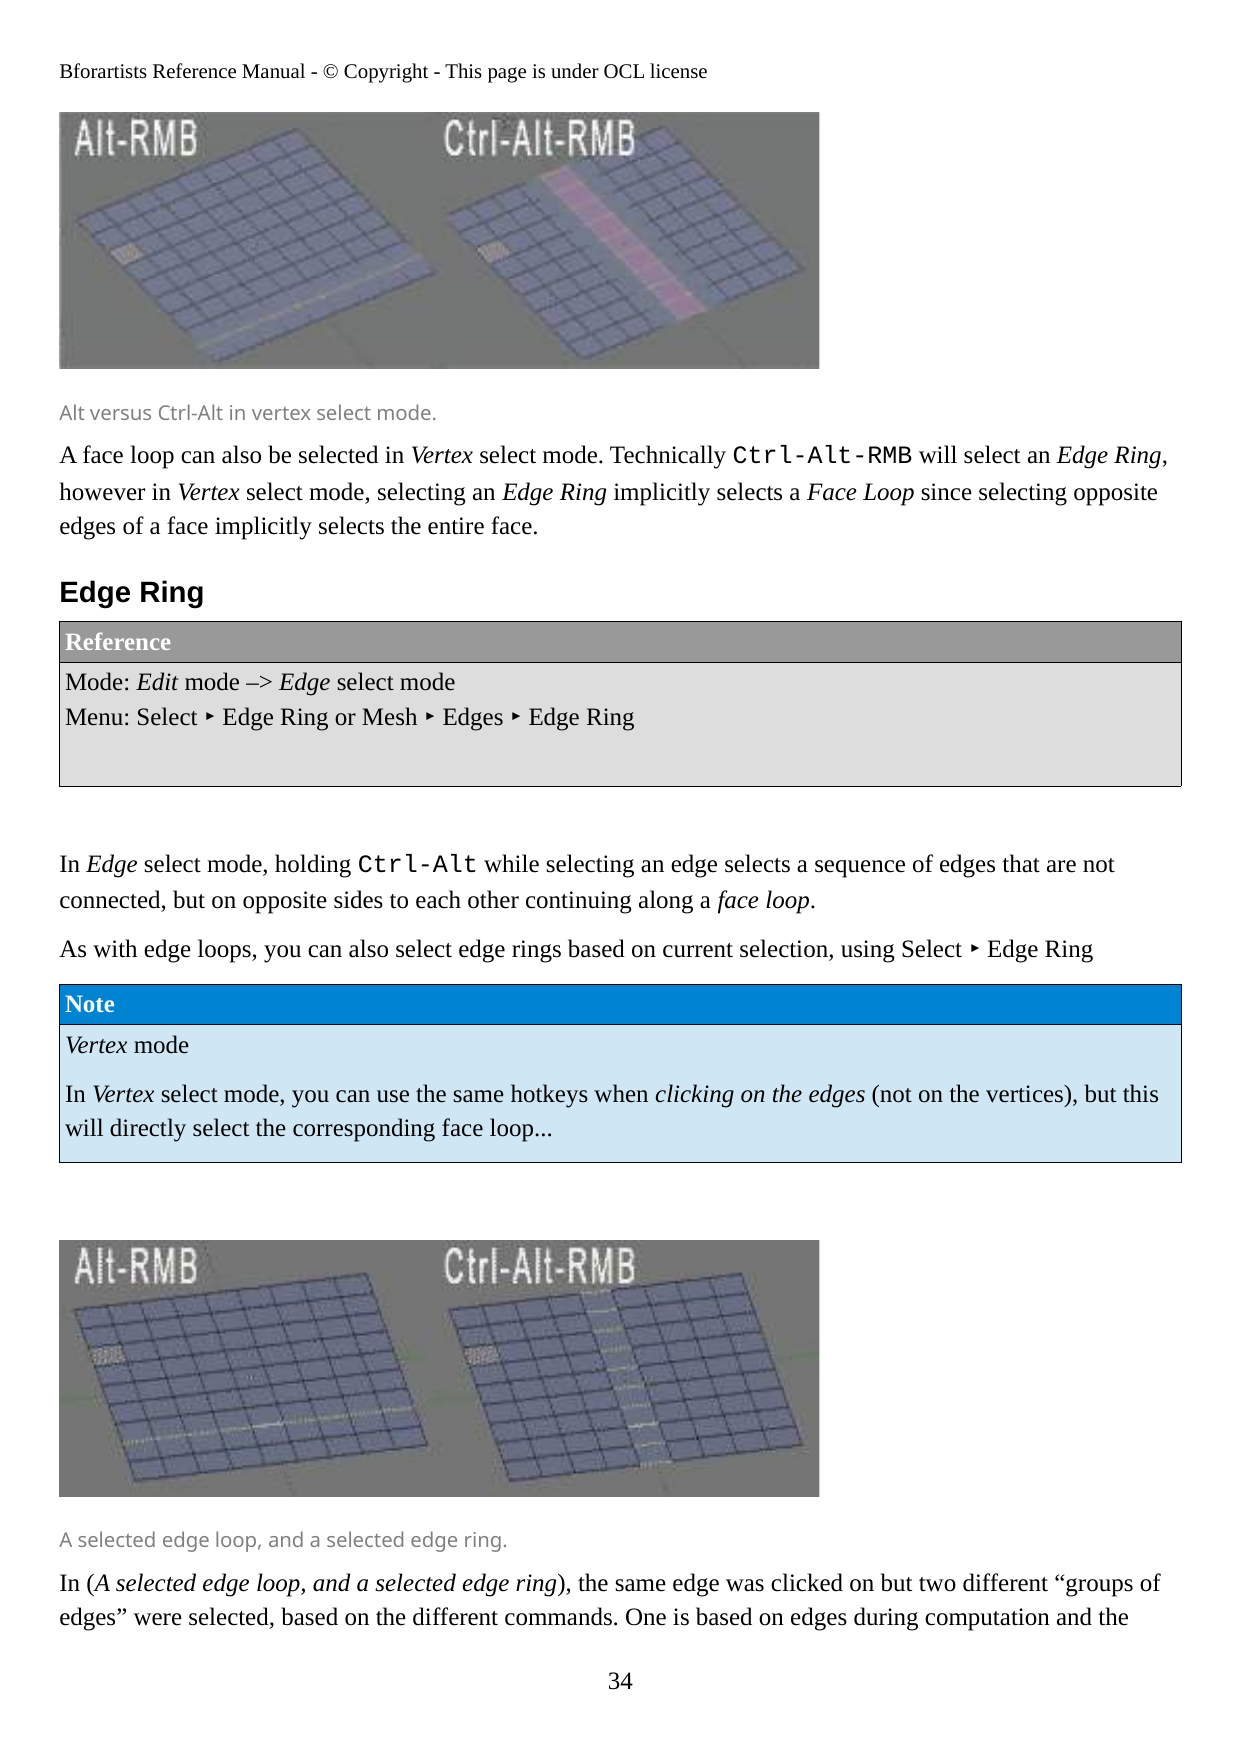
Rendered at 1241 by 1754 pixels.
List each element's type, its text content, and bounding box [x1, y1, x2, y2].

text Alt versus Ctrl-Alt in vertex select mode. [59, 394, 1181, 426]
text A selected edge loop, and a selected edge ring. [59, 1522, 1181, 1553]
picture [59, 1240, 820, 1497]
table_cell Mode: Edit mode –> Edge select mode Menu: Select ‣ Edge Ring or Mesh ‣ Edges ‣ Edge Ring [60, 663, 1181, 786]
text As with edge loops, you can also select edge rings based on current selection, using Select ‣ Edge Ring [59, 934, 1181, 963]
table_header Note [60, 985, 1181, 1024]
picture [59, 112, 820, 369]
table_header Reference [60, 622, 1181, 662]
text In (A selected edge loop, and a selected edge ring), the same edge was clicked on but two different “groups of edges” were selected, based on the different commands. One is based on edges during computation and the [59, 1568, 1181, 1631]
subtitle Edge Ring [59, 575, 1181, 609]
text A face loop can also be selected in Vertex select mode. Technically Ctrl-Alt-RMB will select an Edge Ring, however in Vertex select mode, selecting an Edge Ring implicitly selects a Face Loop since selecting opposite edges of a face implicitly selects the entire face. [59, 440, 1181, 540]
text In Edge select mode, holding Ctrl-Alt while selecting an edge selects a sequence of edges that are not connected, but on opposite sides to each other continuing along a face loop. [59, 849, 1181, 914]
table_cell Vertex mode In Vertex select mode, you can use the same hotkeys when clicking on the edges (not on the vertices), but this will directly select the corresponding face loop... [60, 1025, 1181, 1162]
